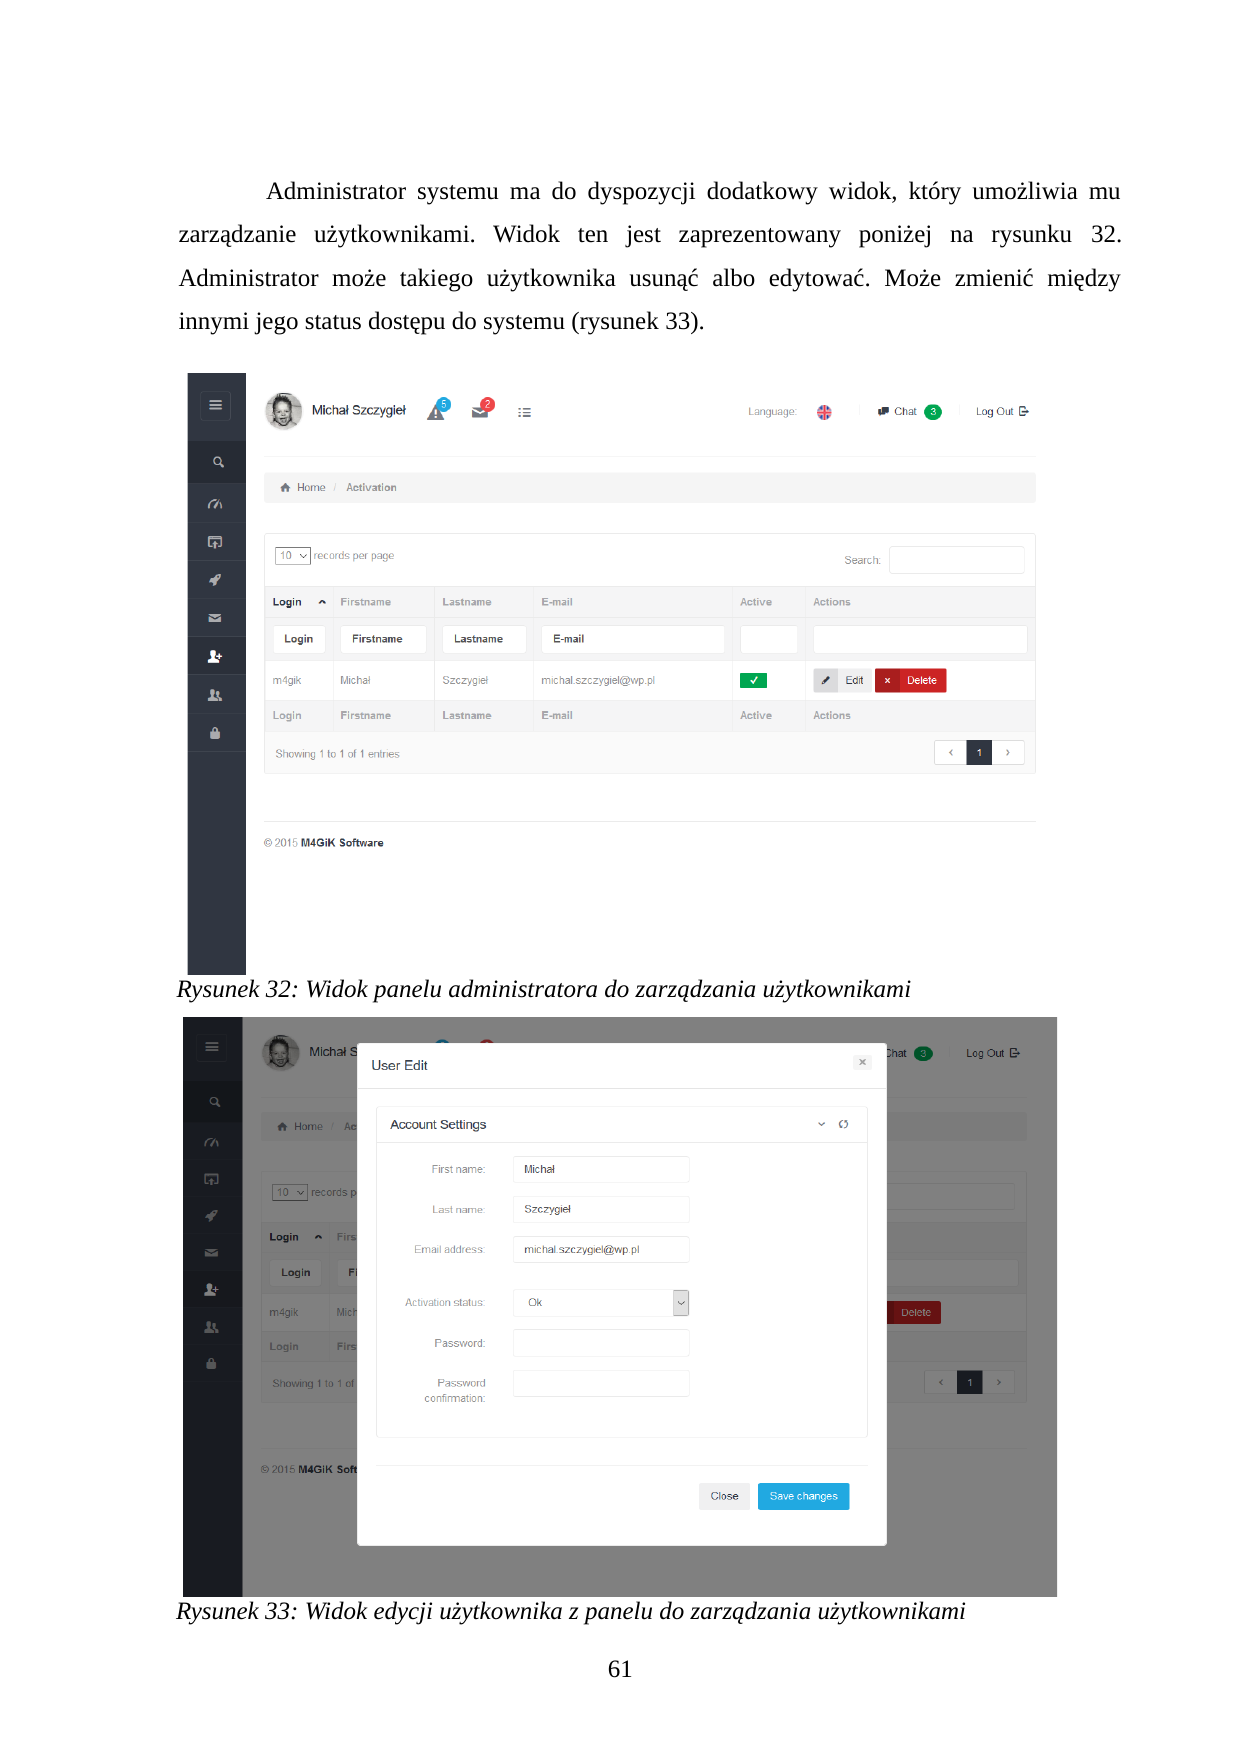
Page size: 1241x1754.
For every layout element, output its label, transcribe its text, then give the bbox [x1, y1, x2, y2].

picture [187, 373, 1053, 975]
picture [183, 1017, 1058, 1597]
text Rysunek 33: Widok edycji użytkownika z panelu do zarządzania użytkownikami [176, 1017, 1064, 1625]
text [176, 361, 1064, 374]
text Rysunek 32: Widok panelu administratora do zarządzania użytkownikami [176, 374, 1064, 1003]
text Administrator systemu ma do dyspozycji dodatkowy widok, który umożliwia mu zarządzanie użytkownikami. Widok ten jest zaprezentowany poniżej na rysunku 32. Administrator może takiego użytkownika usunąć albo edytować. Może zmienić między innymi jego status dostępu do systemu (rysunek 33). [178, 176, 1122, 334]
